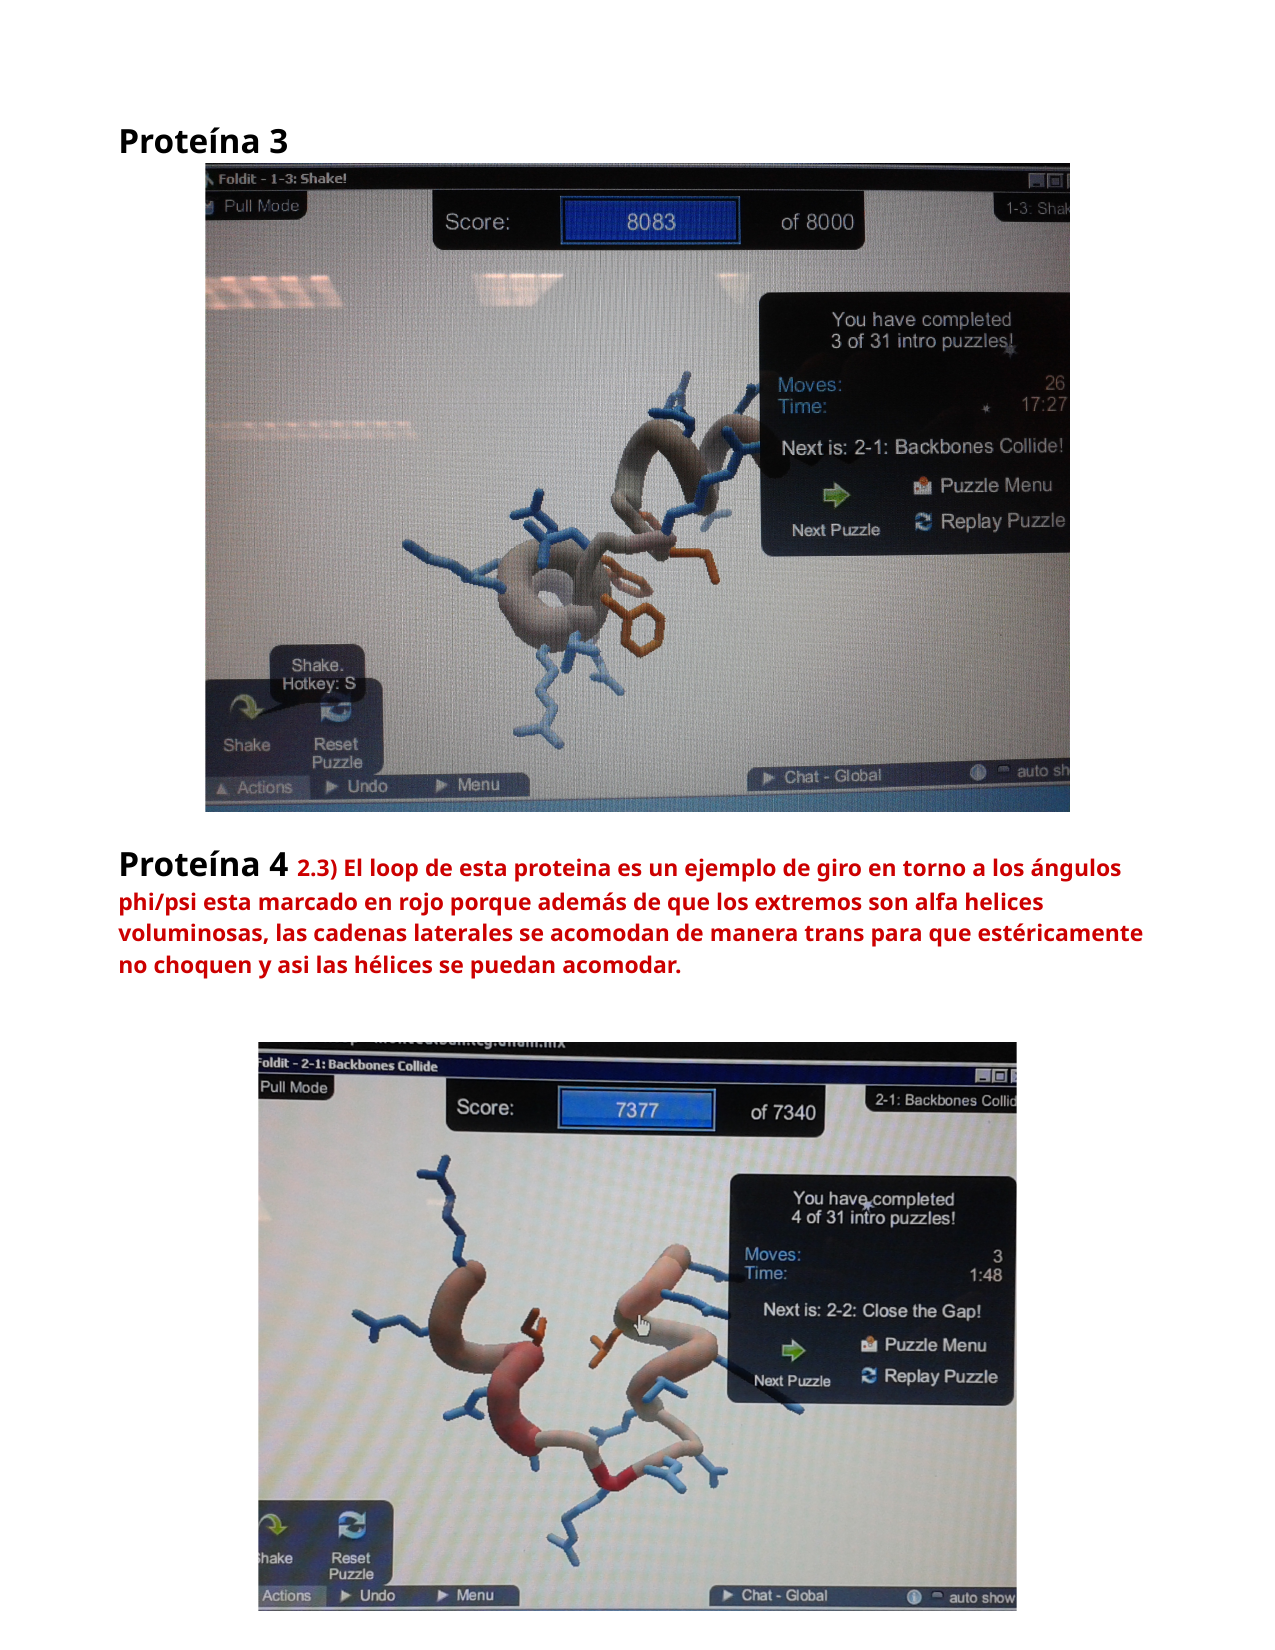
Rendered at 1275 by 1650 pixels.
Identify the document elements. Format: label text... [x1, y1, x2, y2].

picture [205, 163, 1070, 812]
text Proteína 4 2.3) El loop de esta proteina es un ejemplo de giro en torno a los ángulos phi/psi esta marcado en rojo porque además de que los extremos son alfa helices voluminosas, las cadenas laterales se acomodan de manera trans para que estéricamente no choquen y asi las hélices se puedan acomodar. [118, 841, 1157, 980]
text Proteína 3 [118, 118, 1157, 163]
picture [258, 1042, 1017, 1611]
